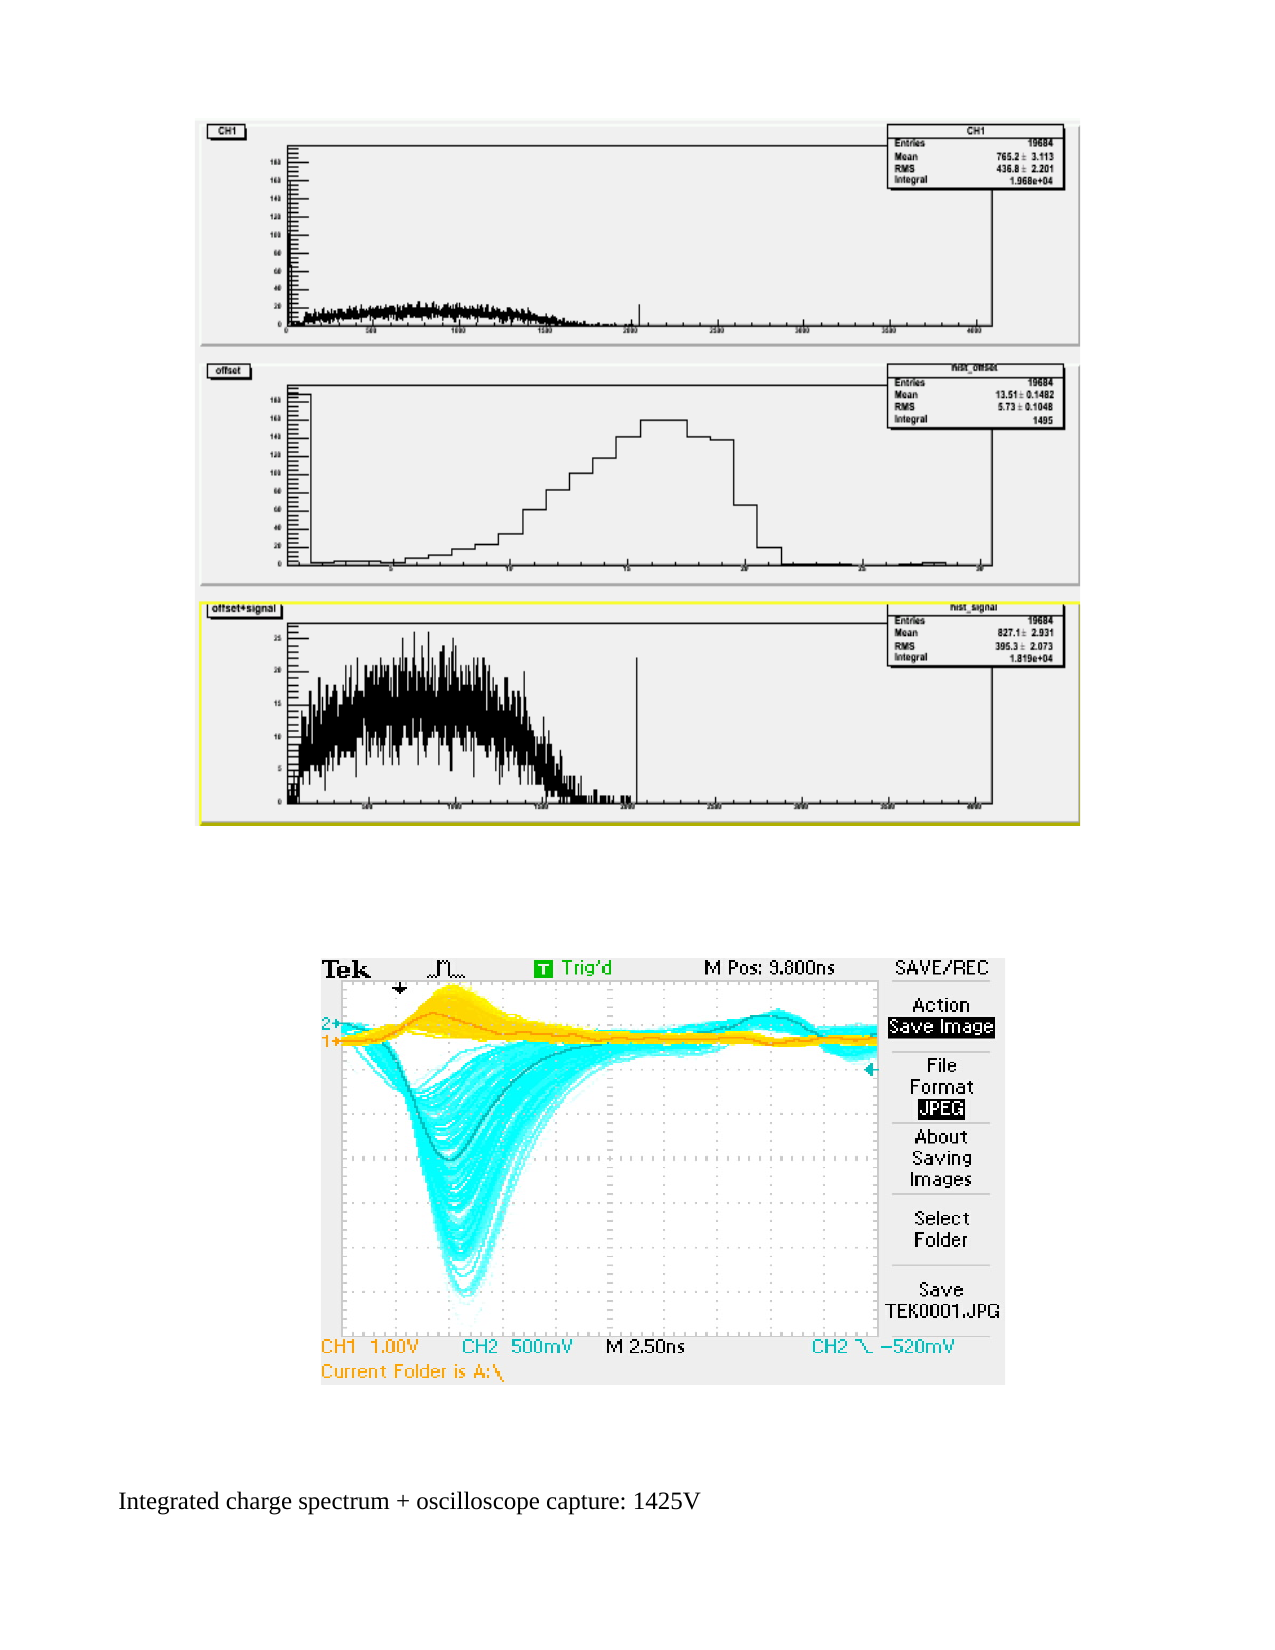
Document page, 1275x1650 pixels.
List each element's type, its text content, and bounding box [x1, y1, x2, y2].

text Integrated charge spectrum + oscilloscope capture: 1425V [118, 1486, 1157, 1515]
picture [194, 118, 1081, 826]
picture [320, 958, 1006, 1385]
